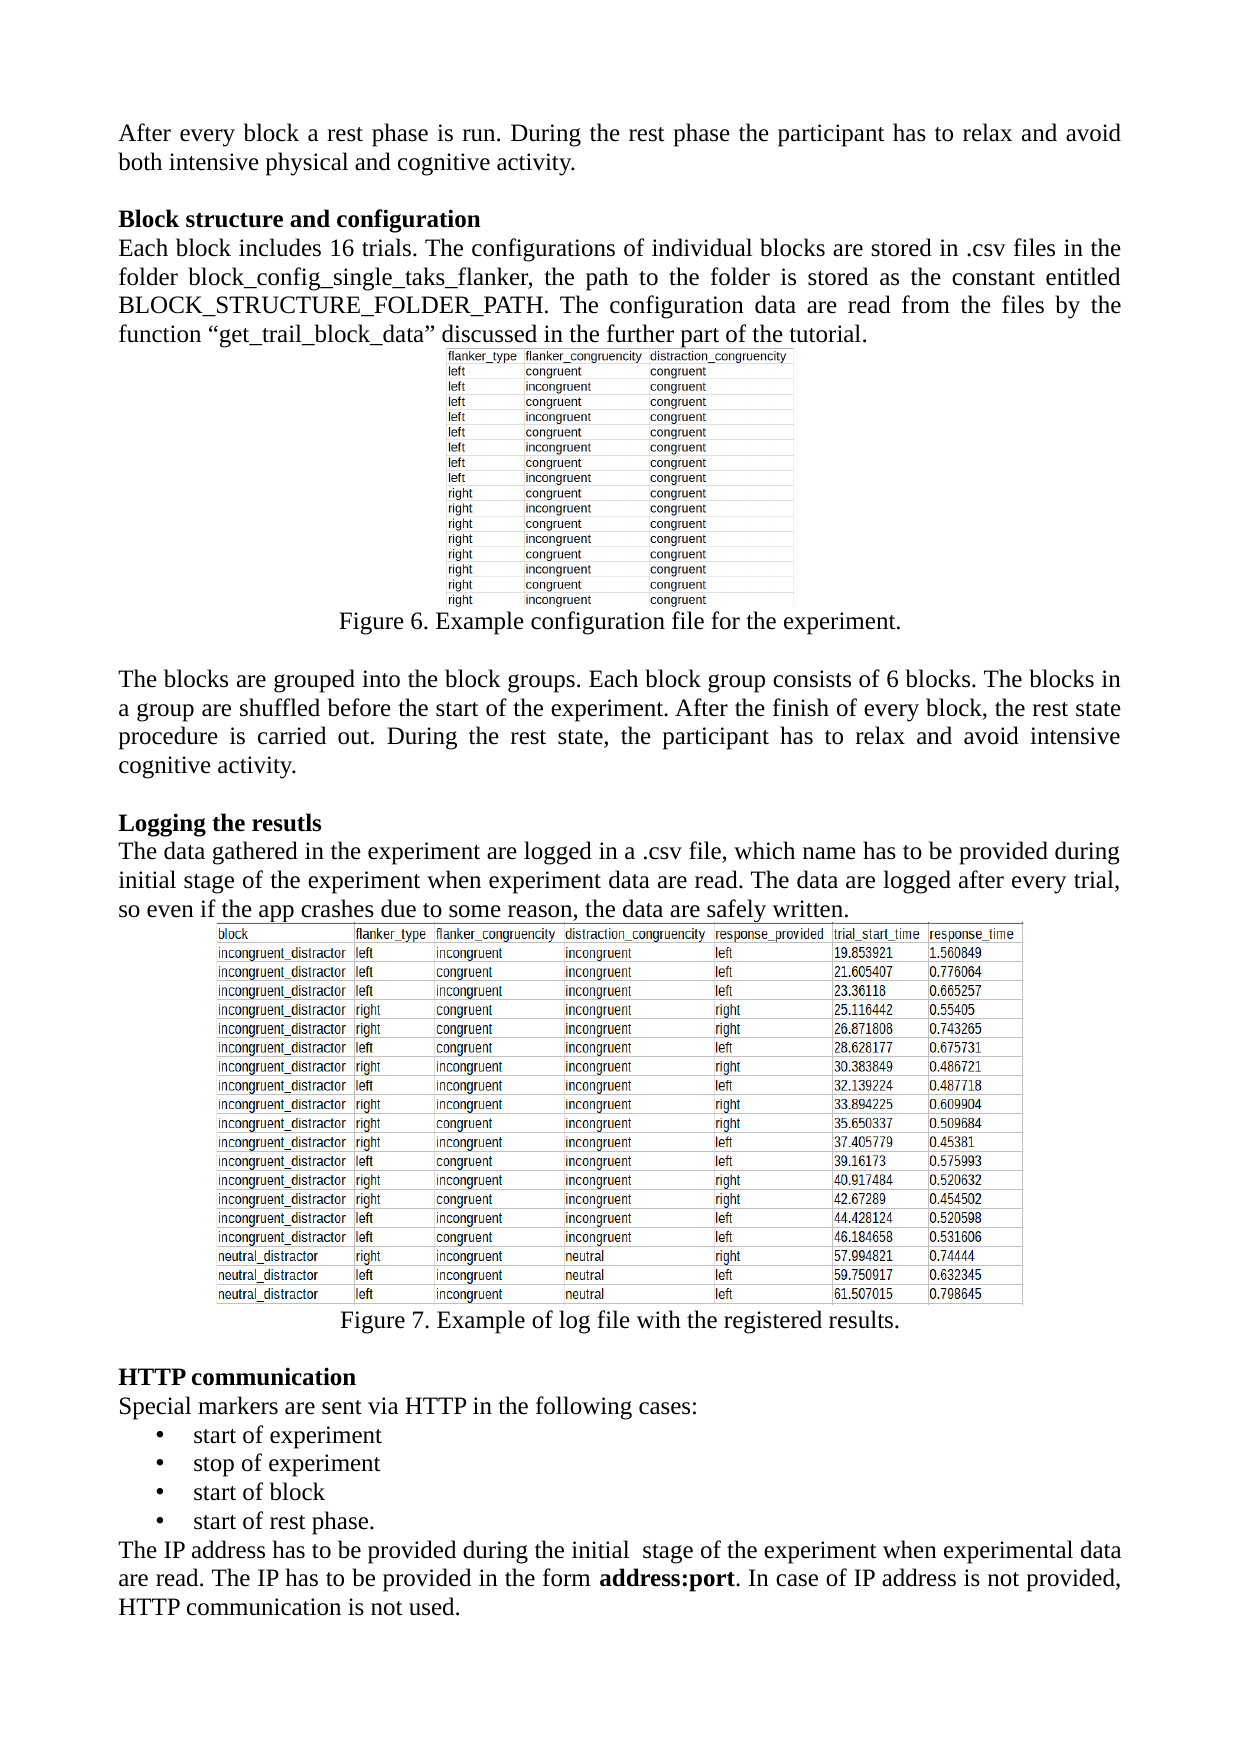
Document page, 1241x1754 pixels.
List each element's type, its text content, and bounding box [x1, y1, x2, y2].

text The IP address has to be provided during the initial stage of the experiment when experimental data are read. The IP has to be provided in the form address:port. In case of IP address is not provided, HTTP communication is not used. [118, 1535, 1122, 1621]
text Block structure and configuration [118, 204, 1122, 233]
list start of block [156, 1477, 1122, 1506]
picture [446, 348, 794, 607]
text After every block a rest phase is run. During the rest phase the participant has to relax and avoid both intensive physical and cognitive activity. [118, 118, 1122, 176]
text Logging the resutls [118, 808, 1122, 836]
list start of rest phase. [156, 1506, 1122, 1535]
text The blocks are grouped into the block groups. Each block group consists of 6 blocks. The blocks in a group are shuffled before the start of the experiment. After the finish of every block, the rest state procedure is carried out. During the rest state, the participant has to relax and avoid intensive cognitive activity. [118, 664, 1122, 779]
text The data gathered in the experiment are logged in a .csv file, which name has to be provided during initial stage of the experiment when experiment data are read. The data are logged after every trial, so even if the app crashes due to some reason, the data are safely written. [118, 836, 1122, 923]
list stop of experiment [156, 1448, 1122, 1477]
list start of experiment [156, 1420, 1122, 1448]
text Figure 6. Example configuration file for the experiment. [118, 348, 1122, 635]
text Special markers are sent via HTTP in the following cases: [118, 1391, 1122, 1420]
text Figure 7. Example of log file with the registered results. [118, 923, 1122, 1333]
picture [216, 922, 1024, 1305]
text HTTP communication [118, 1362, 1122, 1391]
text Each block includes 16 trials. The configurations of individual blocks are stored in .csv files in the folder block_config_single_taks_flanker, the path to the folder is stored as the constant entitled BLOCK_STRUCTURE_FOLDER_PATH. The configuration data are read from the files by the function “get_trail_block_data” discussed in the further part of the tutorial. [118, 233, 1122, 348]
